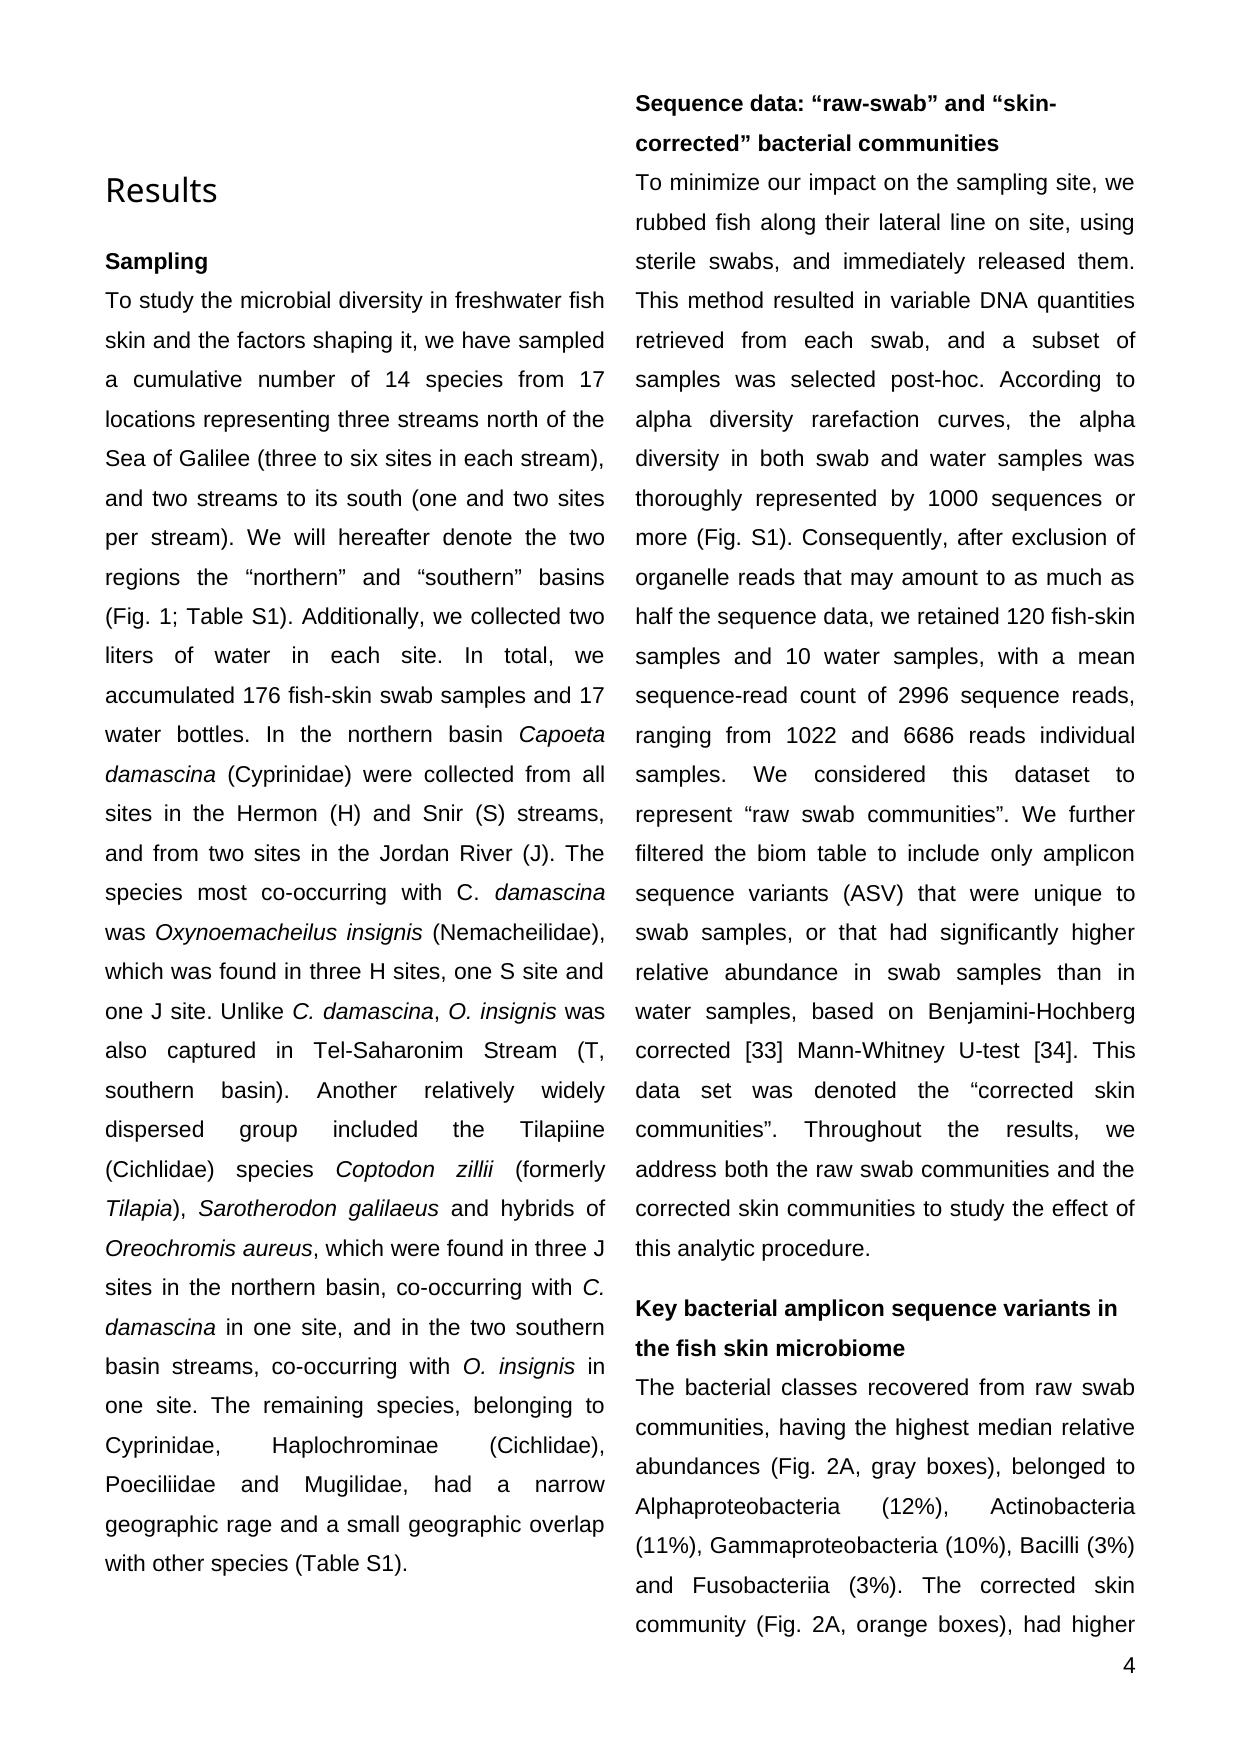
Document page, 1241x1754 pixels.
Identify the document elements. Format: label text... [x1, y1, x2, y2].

text The bacterial classes recovered from raw swab communities, having the highest median relative abundances (Fig. 2A, gray boxes), belonged to Alphaproteobacteria (12%), Actinobacteria (11%), Gammaproteobacteria (10%), Bacilli (3%) and Fusobacteriia (3%). The corrected skin community (Fig. 2A, orange boxes), had higher [635, 1374, 1136, 1637]
subtitle Results [105, 167, 605, 212]
text Key bacterial amplicon sequence variants in the fish skin microbiome [635, 1295, 1136, 1361]
text Sampling [105, 248, 605, 274]
text Sequence data: “raw-swab” and “skin-corrected” bacterial communities [635, 90, 1136, 156]
text To study the microbial diversity in freshwater fish skin and the factors shaping it, we have sampled a cumulative number of 14 species from 17 locations representing three streams north of the Sea of Galilee (three to six sites in each stream), and two streams to its south (one and two sites per stream). We will hereafter denote the two regions the “northern” and “southern” basins (Fig. 1; Table S1). Additionally, we collected two liters of water in each site. In total, we accumulated 176 fish-skin swab samples and 17 water bottles. In the northern basin Capoeta damascina (Cyprinidae) were collected from all sites in the Hermon (H) and Snir (S) streams, and from two sites in the Jordan River (J). The species most co-occurring with C. damascina was Oxynoemacheilus insignis (Nemacheilidae), which was found in three H sites, one S site and one J site. Unlike C. damascina, O. insignis was also captured in Tel-Saharonim Stream (T, southern basin). Another relatively widely dispersed group included the Tilapiine (Cichlidae) species Coptodon zillii (formerly Tilapia), Sarotherodon galilaeus and hybrids of Oreochromis aureus, which were found in three J sites in the northern basin, co-occurring with C. damascina in one site, and in the two southern basin streams, co-occurring with O. insignis in one site. The remaining species, belonging to Cyprinidae, Haplochrominae (Cichlidae), Poeciliidae and Mugilidae, had a narrow geographic rage and a small geographic overlap with other species (Table S1). [105, 287, 605, 1577]
text To minimize our impact on the sampling site, we rubbed fish along their lateral line on site, using sterile swabs, and immediately released them. This method resulted in variable DNA quantities retrieved from each swab, and a subset of samples was selected post-hoc. According to alpha diversity rarefaction curves, the alpha diversity in both swab and water samples was thoroughly represented by 1000 sequences or more (Fig. S1). Consequently, after exclusion of organelle reads that may amount to as much as half the sequence data, we retained 120 fish-skin samples and 10 water samples, with a mean sequence-read count of 2996 sequence reads, ranging from 1022 and 6686 reads individual samples. We considered this dataset to represent “raw swab communities”. We further filtered the biom table to include only amplicon sequence variants (ASV) that were unique to swab samples, or that had significantly higher relative abundance in swab samples than in water samples, based on Benjamini-Hochberg corrected [33] Mann-Whitney U-test [34]. This data set was denoted the “corrected skin communities”. Throughout the results, we address both the raw swab communities and the corrected skin communities to study the effect of this analytic procedure. [635, 169, 1136, 1261]
